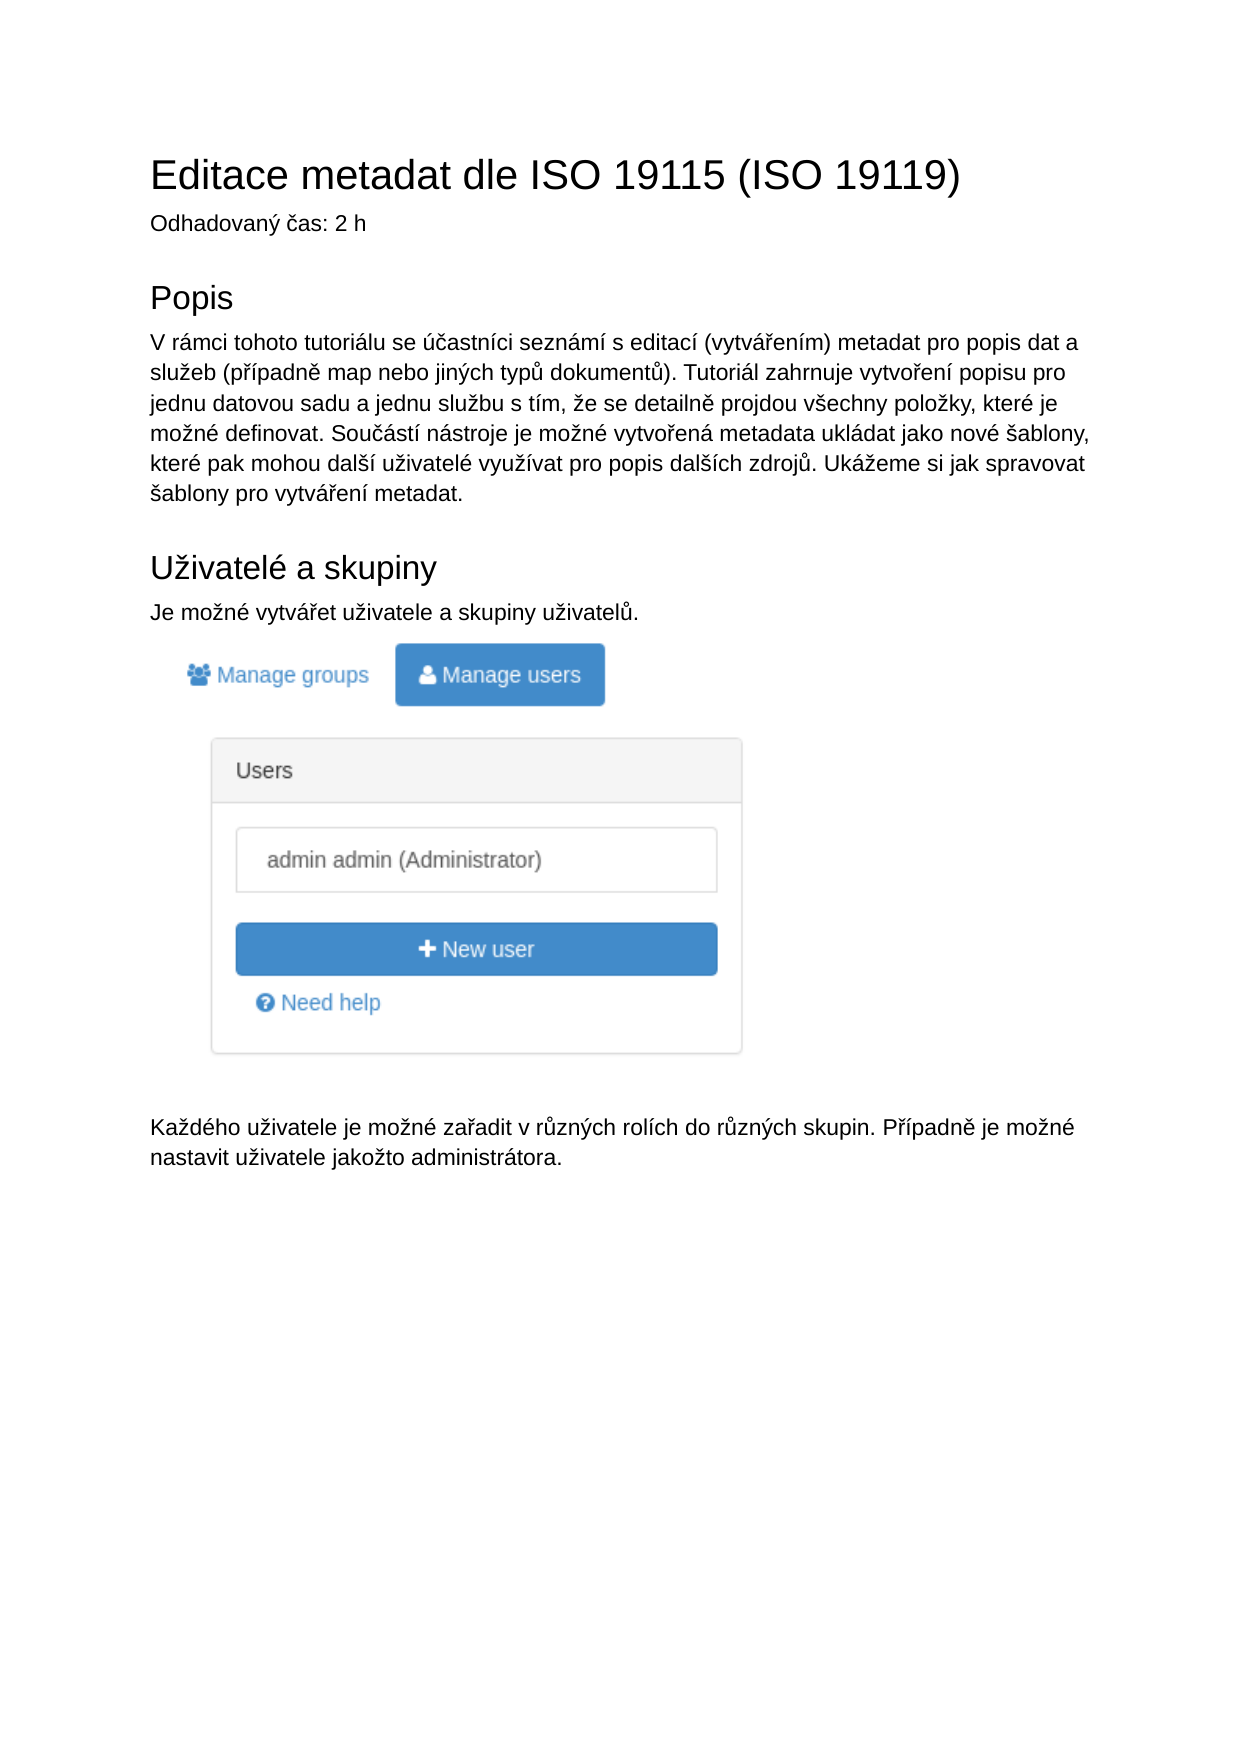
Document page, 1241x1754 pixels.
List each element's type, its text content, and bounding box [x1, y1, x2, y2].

subtitle Popis [150, 278, 1090, 317]
text Odhadovaný čas: 2 h [150, 210, 1090, 237]
picture [150, 628, 839, 1111]
text Je možné vytvářet uživatele a skupiny uživatelů. [150, 599, 1090, 625]
text V rámci tohoto tutoriálu se účastníci seznámí s editací (vytvářením) metadat pro popis dat a služeb (případně map nebo jiných typů dokumentů). Tutoriál zahrnuje vytvoření popisu pro jednu datovou sadu a jednu službu s tím, že se detailně projdou všechny položky, které je možné definovat. Součástí nástroje je možné vytvořená metadata ukládat jako nové šablony, které pak mohou další uživatelé využívat pro popis dalších zdrojů. Ukážeme si jak spravovat šablony pro vytváření metadat. [150, 329, 1090, 506]
text Každého uživatele je možné zařadit v různých rolích do různých skupin. Případně je možné nastavit uživatele jakožto administrátora. [150, 1114, 1090, 1171]
subtitle Uživatelé a skupiny [150, 548, 1090, 586]
subtitle Editace metadat dle ISO 19115 (ISO 19119) [150, 150, 1090, 198]
